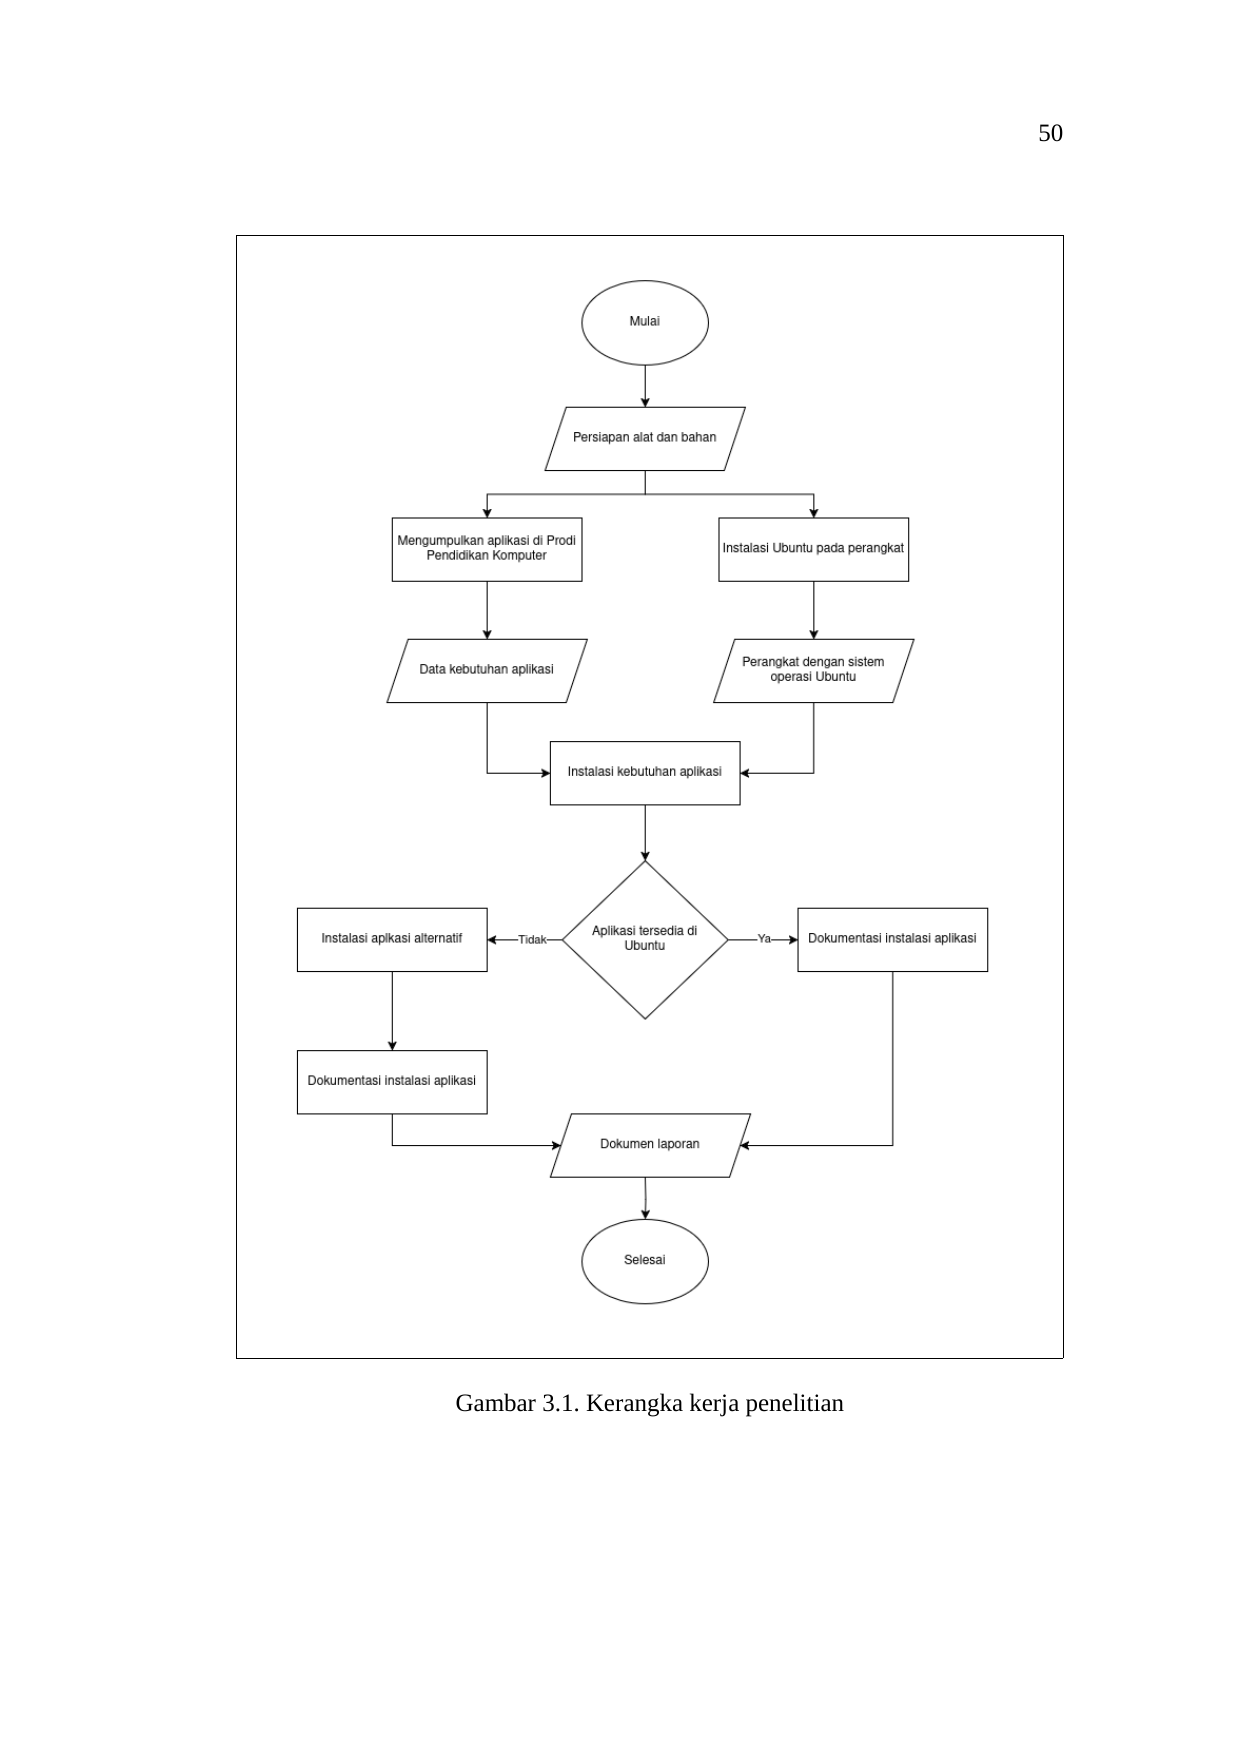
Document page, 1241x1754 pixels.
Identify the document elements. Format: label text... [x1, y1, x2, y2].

text Gambar 3.1. Kerangka kerja penelitian [236, 1359, 1063, 1416]
picture [239, 238, 1060, 1356]
text [237, 236, 1063, 1358]
